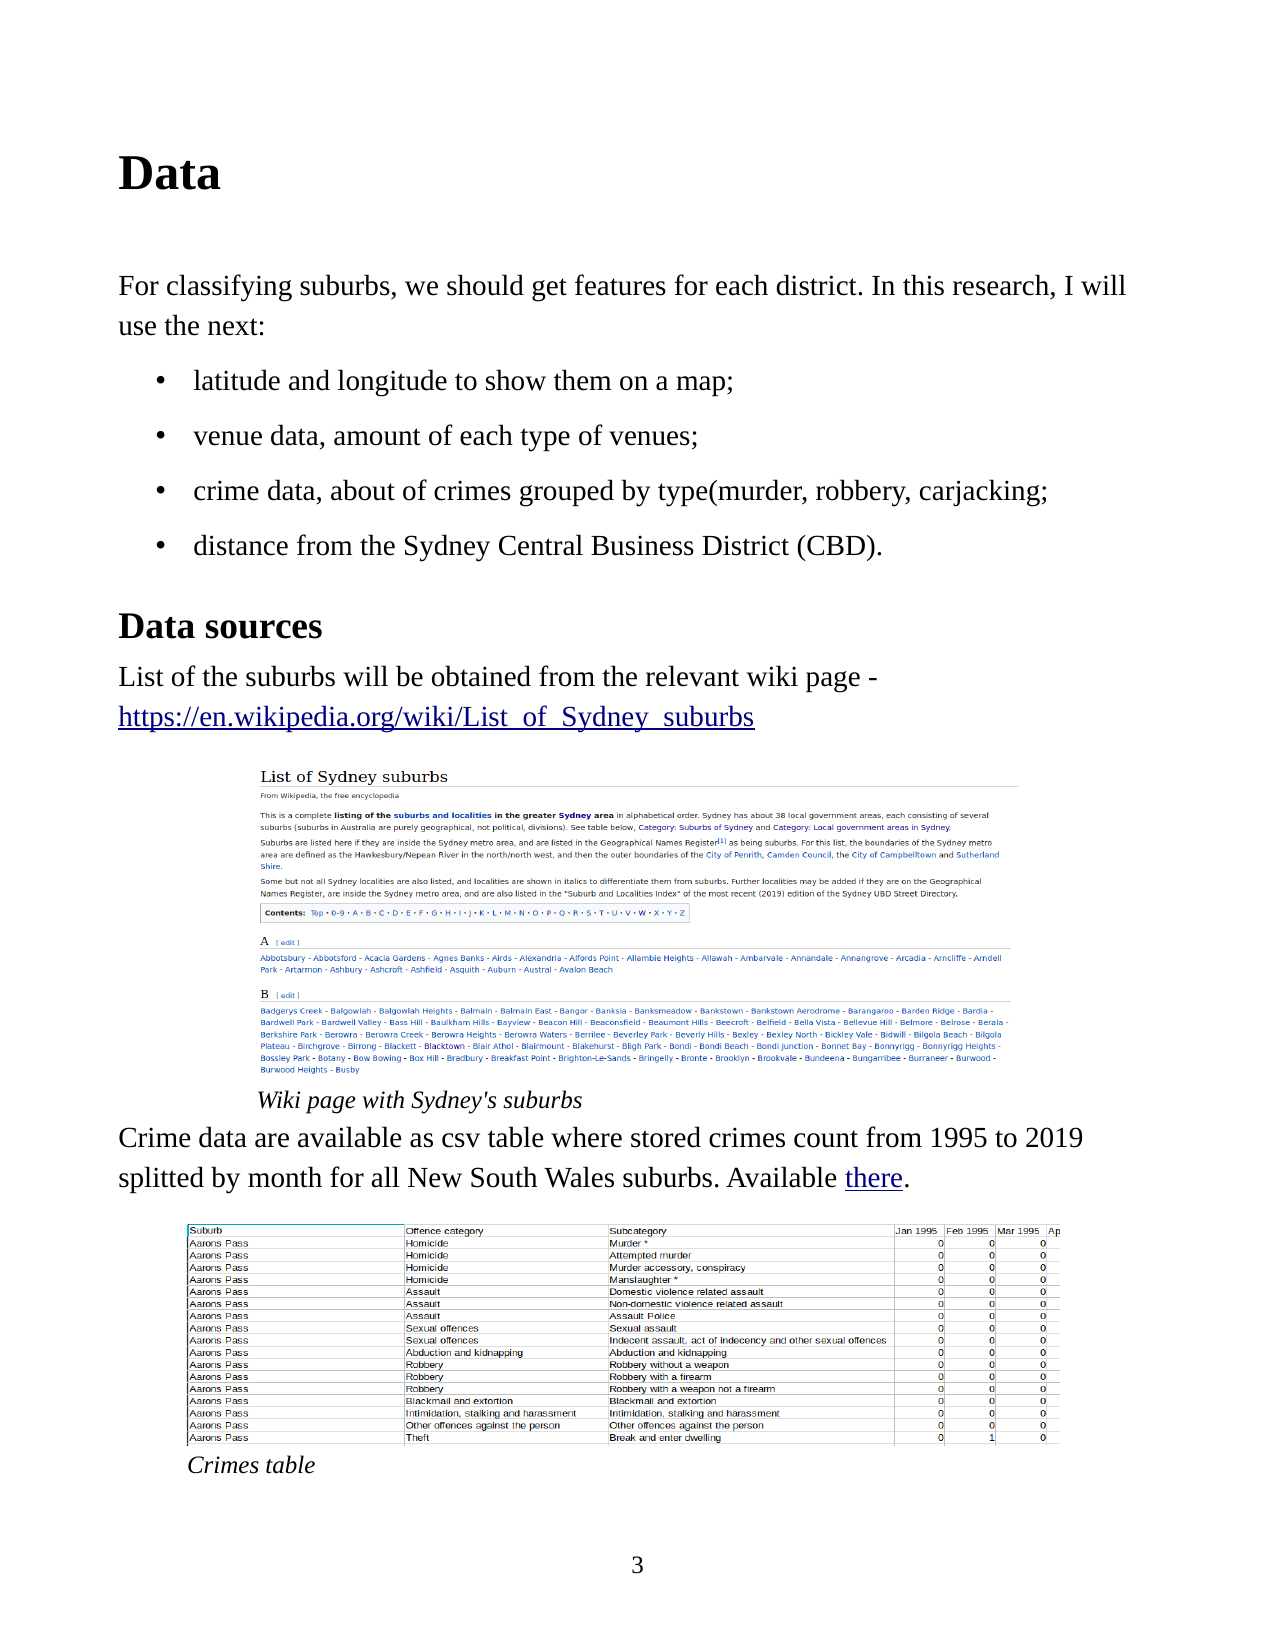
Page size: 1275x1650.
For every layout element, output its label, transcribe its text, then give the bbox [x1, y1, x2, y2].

subtitle Data [118, 143, 1157, 201]
list latitude and longitude to show them on a map; [156, 363, 1157, 397]
subtitle Data sources [118, 603, 1157, 646]
text For classifying suburbs, we should get features for each district. In this research, I will use the next: [118, 268, 1157, 342]
text List of the suburbs will be obtained from the relevant wiki page - https://en.wikipedia.org/wiki/List_of_Sydney_suburbs [118, 659, 1157, 733]
list crime data, about of crimes grouped by type(murder, robbery, carjacking; [156, 473, 1157, 506]
list venue data, amount of each type of venues; [156, 418, 1157, 451]
picture [186, 1224, 1061, 1446]
text Wiki page with Sydney's suburbs [256, 1080, 1019, 1114]
picture [256, 766, 1019, 1080]
text Crime data are available as csv table where stored crimes count from 1995 to 2019 splitted by month for all New South Wales suburbs. Available there. [118, 754, 1157, 1194]
list distance from the Sydney Central Business District (CBD). [156, 528, 1157, 561]
text Crimes table [187, 1446, 1060, 1479]
text [187, 1212, 1060, 1224]
